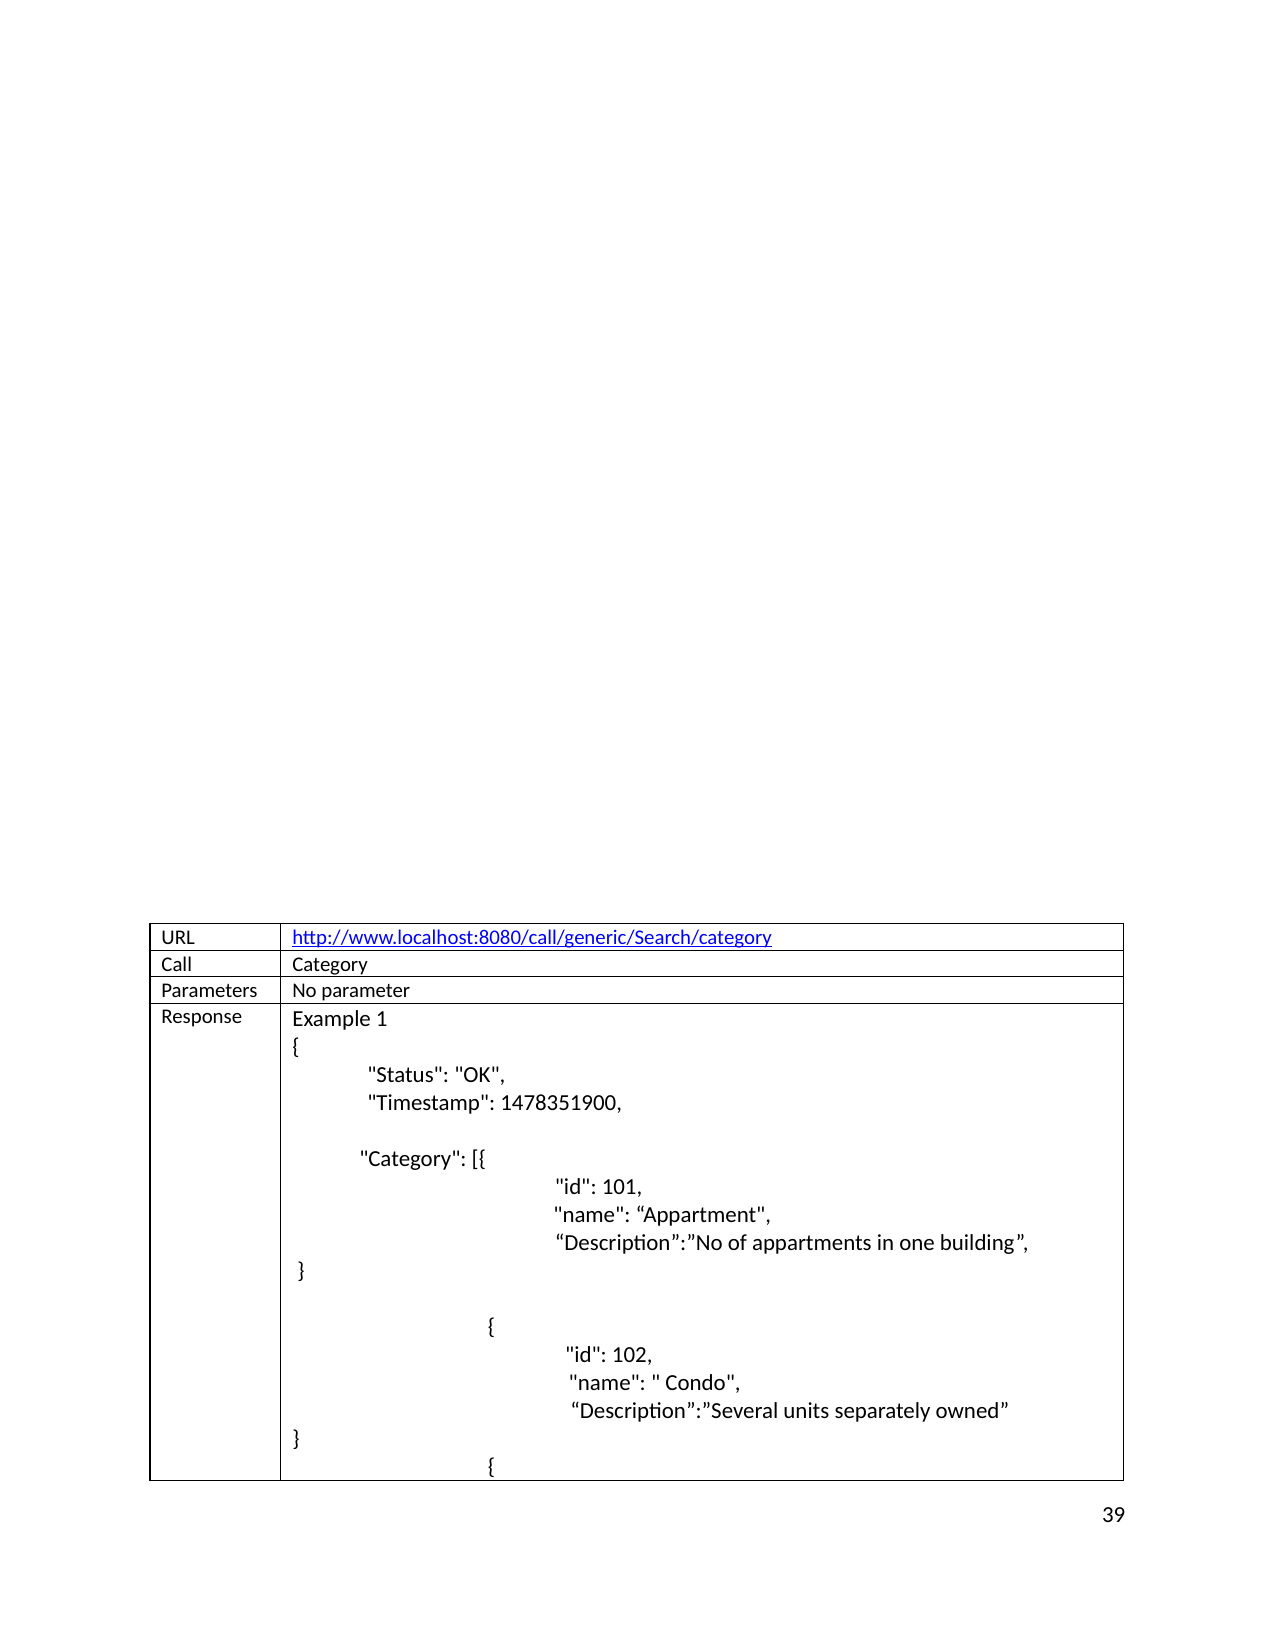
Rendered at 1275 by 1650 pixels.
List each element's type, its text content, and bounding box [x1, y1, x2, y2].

table_cell Response [151, 1004, 280, 1480]
table_header http://www.localhost:8080/call/generic/Search/category [281, 924, 1123, 950]
table_header URL [151, 924, 280, 950]
table_cell Category [281, 951, 1123, 976]
table_cell No parameter [281, 977, 1123, 1003]
table_cell Parameters [151, 977, 280, 1003]
table_cell Call [151, 951, 280, 976]
table_cell Example 1 { "Status": "OK", "Timestamp": 1478351900, "Category": [{ "id": 101, "name": “Appartment", “Description”:”No of appartments in one building”, } { "id": 102, "name": " Condo", “Description”:”Several units separately owned” } { [281, 1004, 1123, 1480]
